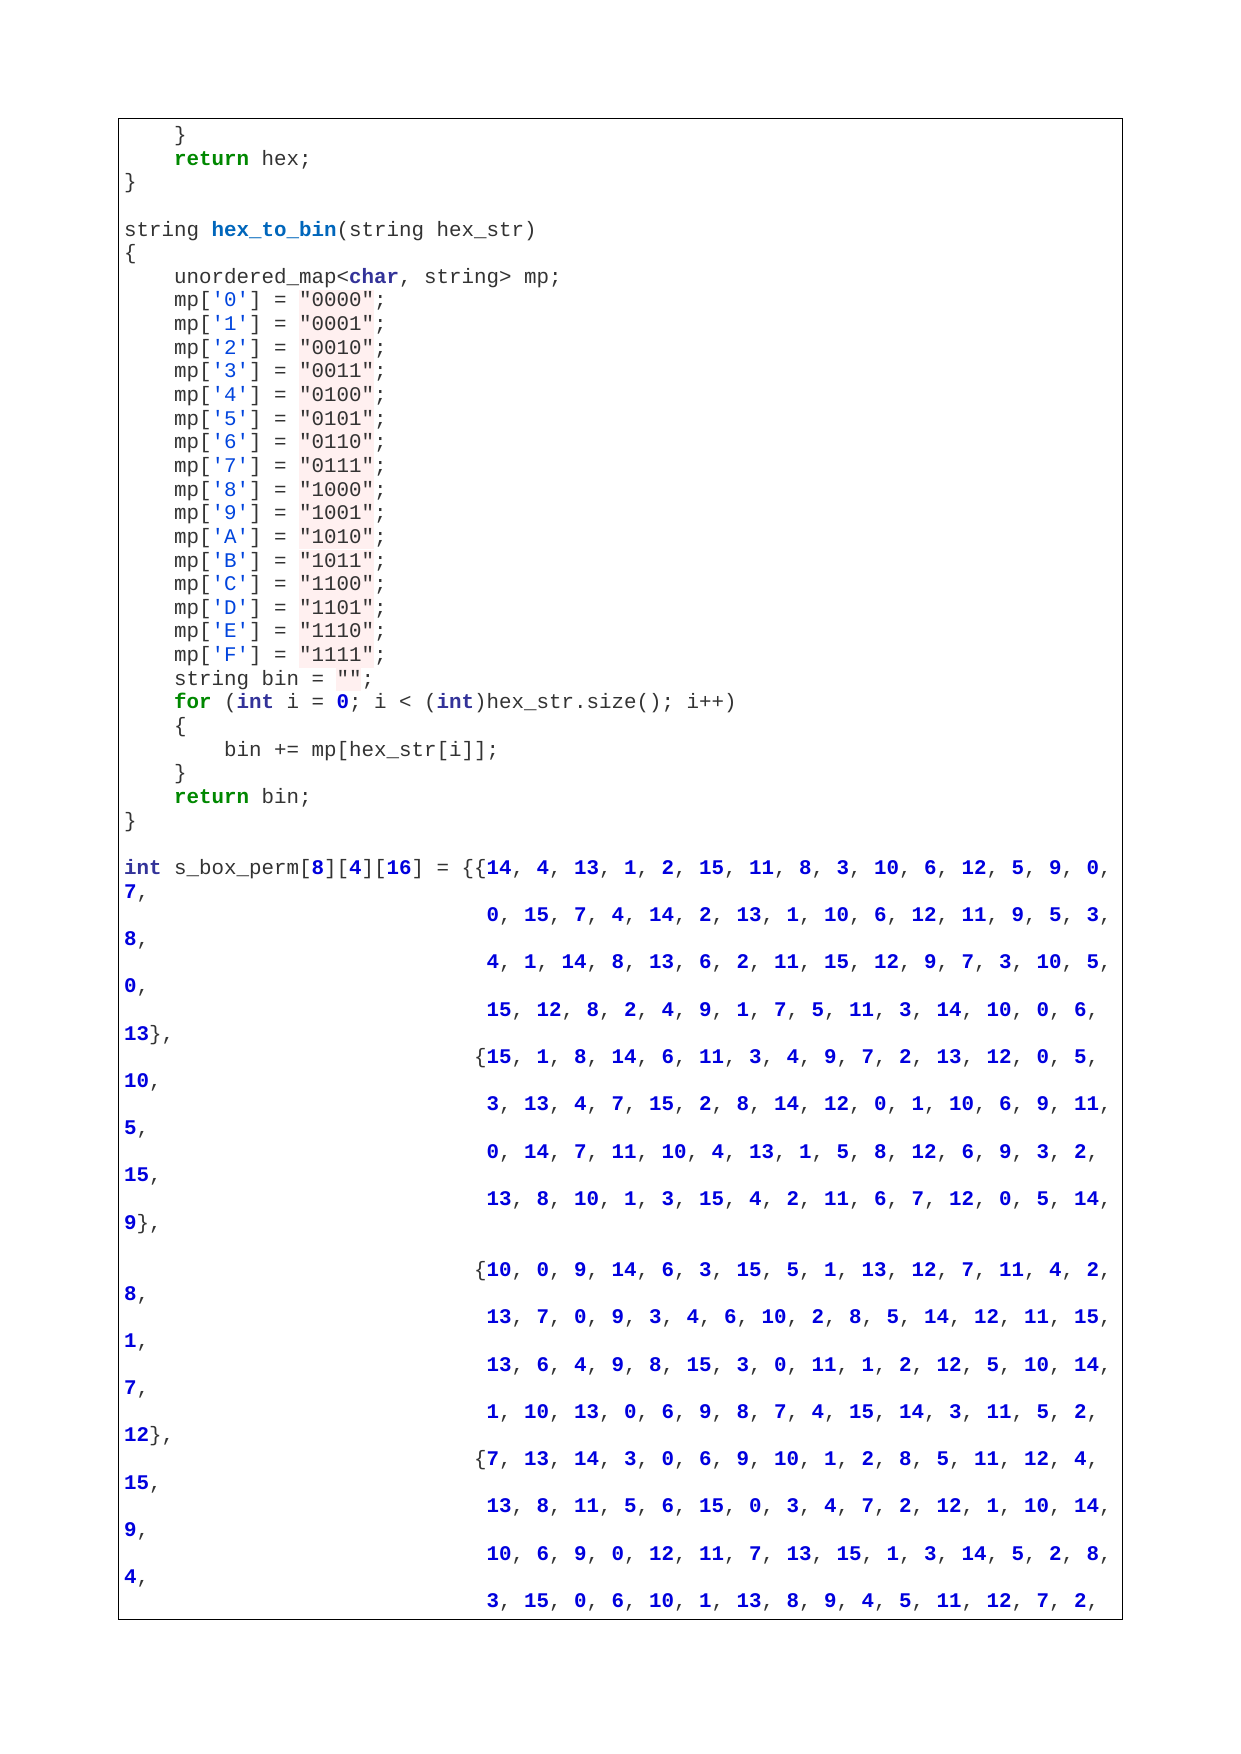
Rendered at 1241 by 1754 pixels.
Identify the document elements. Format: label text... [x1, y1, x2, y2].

table_header } return hex; } string hex_to_bin(string hex_str) { unordered_map<char, string> mp; mp['0'] = "0000"; mp['1'] = "0001"; mp['2'] = "0010"; mp['3'] = "0011"; mp['4'] = "0100"; mp['5'] = "0101"; mp['6'] = "0110"; mp['7'] = "0111"; mp['8'] = "1000"; mp['9'] = "1001"; mp['A'] = "1010"; mp['B'] = "1011"; mp['C'] = "1100"; mp['D'] = "1101"; mp['E'] = "1110"; mp['F'] = "1111"; string bin = ""; for (int i = 0; i < (int)hex_str.size(); i++) { bin += mp[hex_str[i]]; } return bin; } int s_box_perm[8][4][16] = {{14, 4, 13, 1, 2, 15, 11, 8, 3, 10, 6, 12, 5, 9, 0, 7, 0, 15, 7, 4, 14, 2, 13, 1, 10, 6, 12, 11, 9, 5, 3, 8, 4, 1, 14, 8, 13, 6, 2, 11, 15, 12, 9, 7, 3, 10, 5, 0, 15, 12, 8, 2, 4, 9, 1, 7, 5, 11, 3, 14, 10, 0, 6, 13}, {15, 1, 8, 14, 6, 11, 3, 4, 9, 7, 2, 13, 12, 0, 5, 10, 3, 13, 4, 7, 15, 2, 8, 14, 12, 0, 1, 10, 6, 9, 11, 5, 0, 14, 7, 11, 10, 4, 13, 1, 5, 8, 12, 6, 9, 3, 2, 15, 13, 8, 10, 1, 3, 15, 4, 2, 11, 6, 7, 12, 0, 5, 14, 9}, {10, 0, 9, 14, 6, 3, 15, 5, 1, 13, 12, 7, 11, 4, 2, 8, 13, 7, 0, 9, 3, 4, 6, 10, 2, 8, 5, 14, 12, 11, 15, 1, 13, 6, 4, 9, 8, 15, 3, 0, 11, 1, 2, 12, 5, 10, 14, 7, 1, 10, 13, 0, 6, 9, 8, 7, 4, 15, 14, 3, 11, 5, 2, 12}, {7, 13, 14, 3, 0, 6, 9, 10, 1, 2, 8, 5, 11, 12, 4, 15, 13, 8, 11, 5, 6, 15, 0, 3, 4, 7, 2, 12, 1, 10, 14, 9, 10, 6, 9, 0, 12, 11, 7, 13, 15, 1, 3, 14, 5, 2, 8, 4, 3, 15, 0, 6, 10, 1, 13, 8, 9, 4, 5, 11, 12, 7, 2, [119, 119, 1122, 1619]
